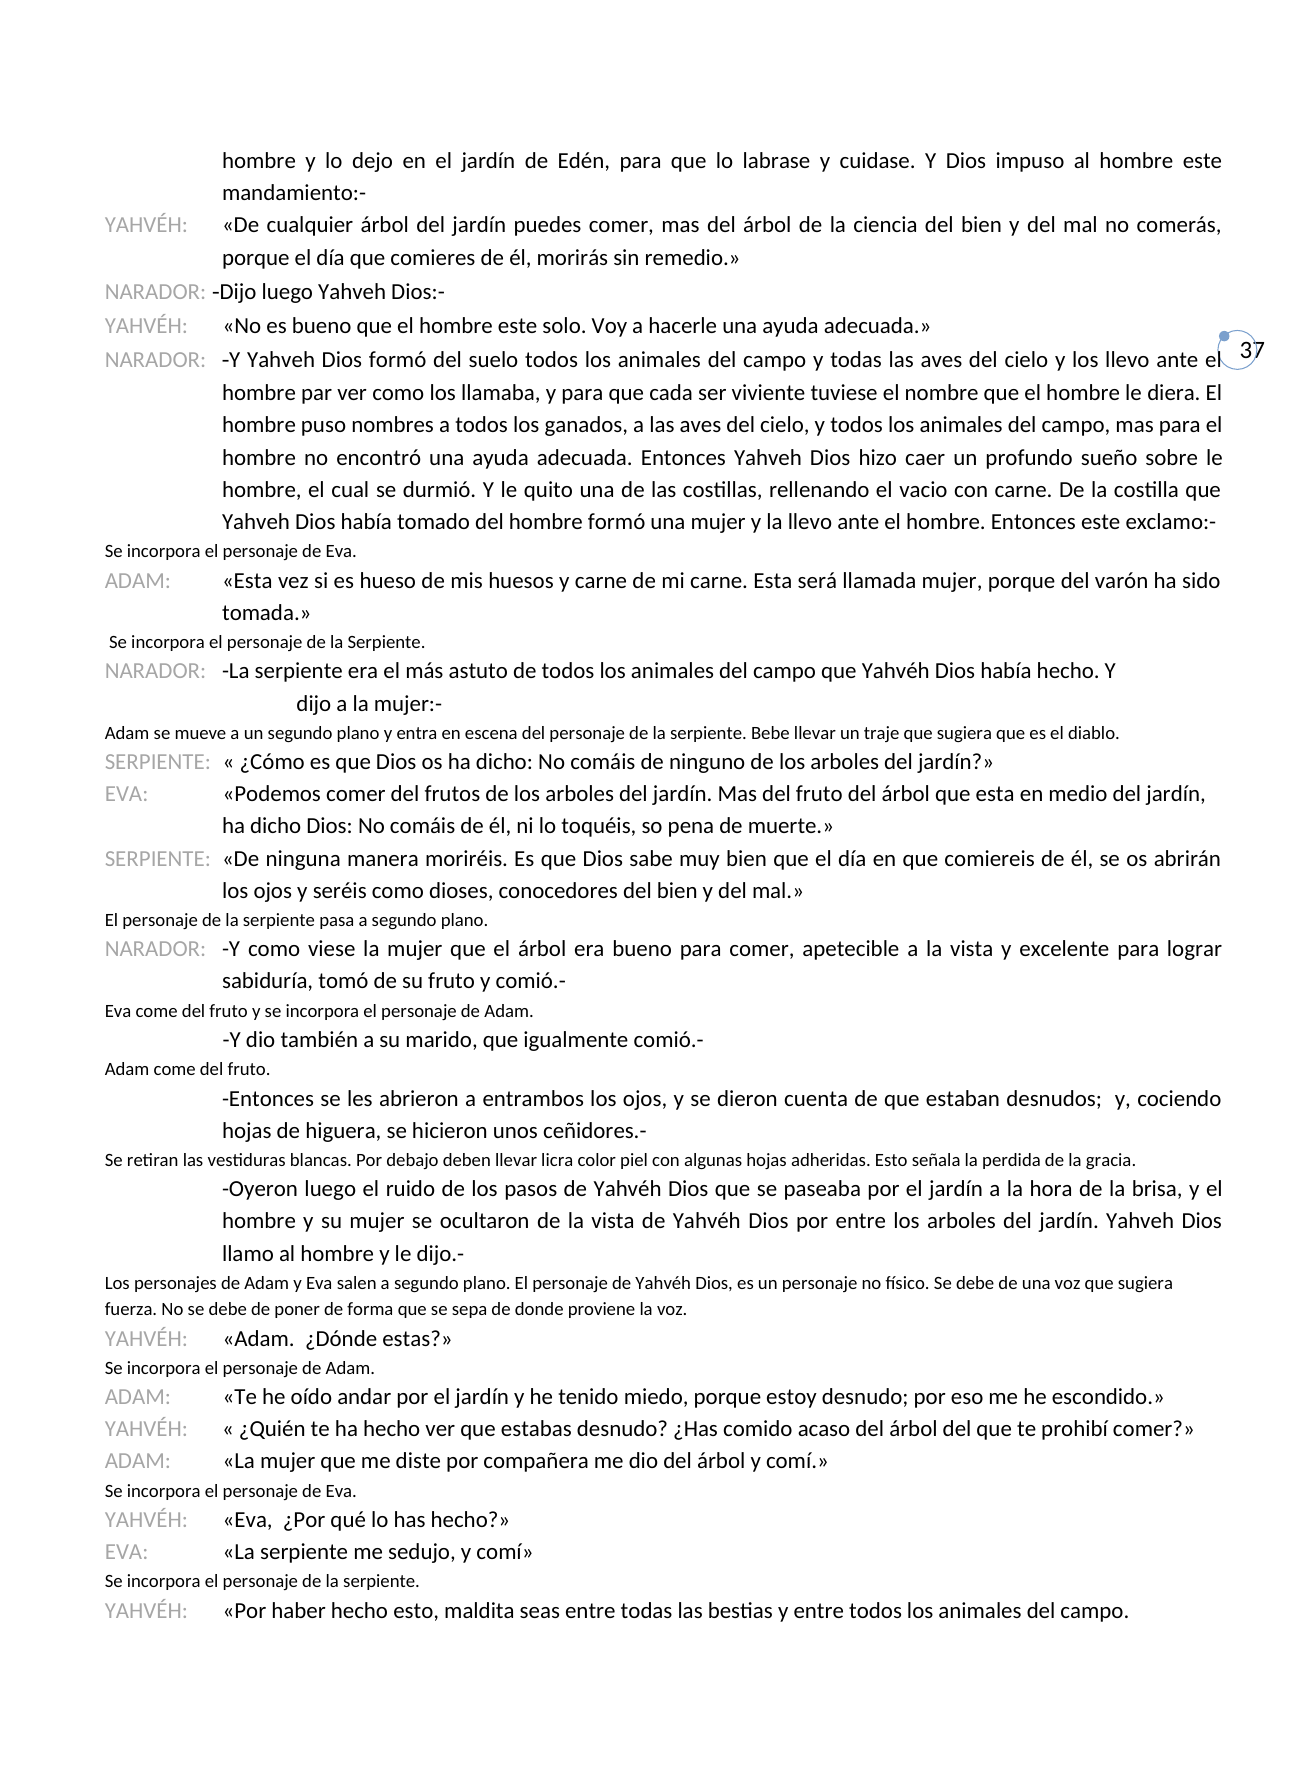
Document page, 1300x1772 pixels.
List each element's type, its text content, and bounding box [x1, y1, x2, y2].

text YAHVÉH: « ¿Quién te ha hecho ver que estabas desnudo? ¿Has comido acaso del árbol del que te prohibí comer?» [104, 1414, 1224, 1442]
text Se retiran las vestiduras blancas. Por debajo deben llevar licra color piel con algunas hojas adheridas. Esto señala la perdida de la gracia. [104, 1148, 1224, 1171]
text NARADOR: -La serpiente era el más astuto de todos los animales del campo que Yahvéh Dios había hecho. Y dijo a la mujer:- [104, 656, 1224, 717]
text -Entonces se les abrieron a entrambos los ojos, y se dieron cuenta de que estaban desnudos; y, cociendo hojas de higuera, se hicieron unos ceñidores.- [222, 1084, 1224, 1144]
text ADAM: «Esta vez si es hueso de mis huesos y carne de mi carne. Esta será llamada mujer, porque del varón ha sido tomada.» [104, 566, 1224, 626]
text SERPIENTE: « ¿Cómo es que Dios os ha dicho: No comáis de ninguno de los arboles del jardín?» [104, 747, 1224, 775]
text ADAM: «La mujer que me diste por compañera me dio del árbol y comí.» [104, 1447, 1224, 1475]
text ADAM: «Te he oído andar por el jardín y he tenido miedo, porque estoy desnudo; por eso me he escondido.» [104, 1382, 1224, 1410]
text Se incorpora el personaje de Eva. [104, 539, 1224, 562]
text Adam come del fruto. [104, 1057, 1224, 1080]
text Se incorpora el personaje de Eva. [104, 1479, 1224, 1502]
text NARADOR: -Dijo luego Yahveh Dios:- [104, 275, 1224, 306]
text YAHVÉH: «Eva, ¿Por qué lo has hecho?» [104, 1505, 1224, 1533]
text YAHVÉH: «De cualquier árbol del jardín puedes comer, mas del árbol de la ciencia del bien y del mal no comerás, porque el día que comieres de él, morirás sin remedio.» [104, 211, 1224, 271]
text hombre y lo dejo en el jardín de Edén, para que lo labrase y cuidase. Y Dios impuso al hombre este mandamiento:- [222, 146, 1224, 206]
text YAHVÉH: «Por haber hecho esto, maldita seas entre todas las bestias y entre todos los animales del campo. [104, 1596, 1224, 1624]
text Eva come del fruto y se incorpora el personaje de Adam. [104, 999, 1224, 1022]
text EVA: «Podemos comer del frutos de los arboles del jardín. Mas del fruto del árbol que esta en medio del jardín, ha dicho Dios: No comáis de él, ni lo toquéis, so pena de muerte.» [104, 779, 1224, 839]
text Se incorpora el personaje de Adam. [104, 1356, 1224, 1379]
text NARADOR: -Y Yahveh Dios formó del suelo todos los animales del campo y todas las aves del cielo y los llevo ante el hombre par ver como los llamaba, y para que cada ser viviente tuviese el nombre que el hombre le diera. El hombre puso nombres a todos los ganados, a las aves del cielo, y todos los animales del campo, mas para el hombre no encontró una ayuda adecuada. Entonces Yahveh Dios hizo caer un profundo sueño sobre le hombre, el cual se durmió. Y le quito una de las costillas, rellenando el vacio con carne. De la costilla que Yahveh Dios había tomado del hombre formó una mujer y la llevo ante el hombre. Entonces este exclamo:- [104, 343, 1224, 535]
text El personaje de la serpiente pasa a segundo plano. [104, 908, 1224, 931]
text Se incorpora el personaje de la serpiente. [104, 1569, 1224, 1592]
text -Y dio también a su marido, que igualmente comió.- [104, 1025, 1224, 1053]
text SERPIENTE: «De ninguna manera moriréis. Es que Dios sabe muy bien que el día en que comiereis de él, se os abrirán los ojos y seréis como dioses, conocedores del bien y del mal.» [104, 844, 1224, 904]
text YAHVÉH: «No es bueno que el hombre este solo. Voy a hacerle una ayuda adecuada.» [104, 311, 1224, 339]
text Se incorpora el personaje de la Serpiente. [104, 630, 1224, 653]
text Los personajes de Adam y Eva salen a segundo plano. El personaje de Yahvéh Dios, es un personaje no físico. Se debe de una voz que sugiera fuerza. No se debe de poner de forma que se sepa de donde proviene la voz. [104, 1271, 1224, 1320]
text -Oyeron luego el ruido de los pasos de Yahvéh Dios que se paseaba por el jardín a la hora de la brisa, y el hombre y su mujer se ocultaron de la vista de Yahvéh Dios por entre los arboles del jardín. Yahveh Dios llamo al hombre y le dijo.- [222, 1174, 1224, 1267]
text NARADOR: -Y como viese la mujer que el árbol era bueno para comer, apetecible a la vista y excelente para lograr sabiduría, tomó de su fruto y comió.- [104, 934, 1224, 995]
text Adam se mueve a un segundo plano y entra en escena del personaje de la serpiente. Bebe llevar un traje que sugiera que es el diablo. [104, 721, 1224, 744]
text YAHVÉH: «Adam. ¿Dónde estas?» [104, 1324, 1224, 1352]
text EVA: «La serpiente me sedujo, y comí» [104, 1537, 1224, 1565]
